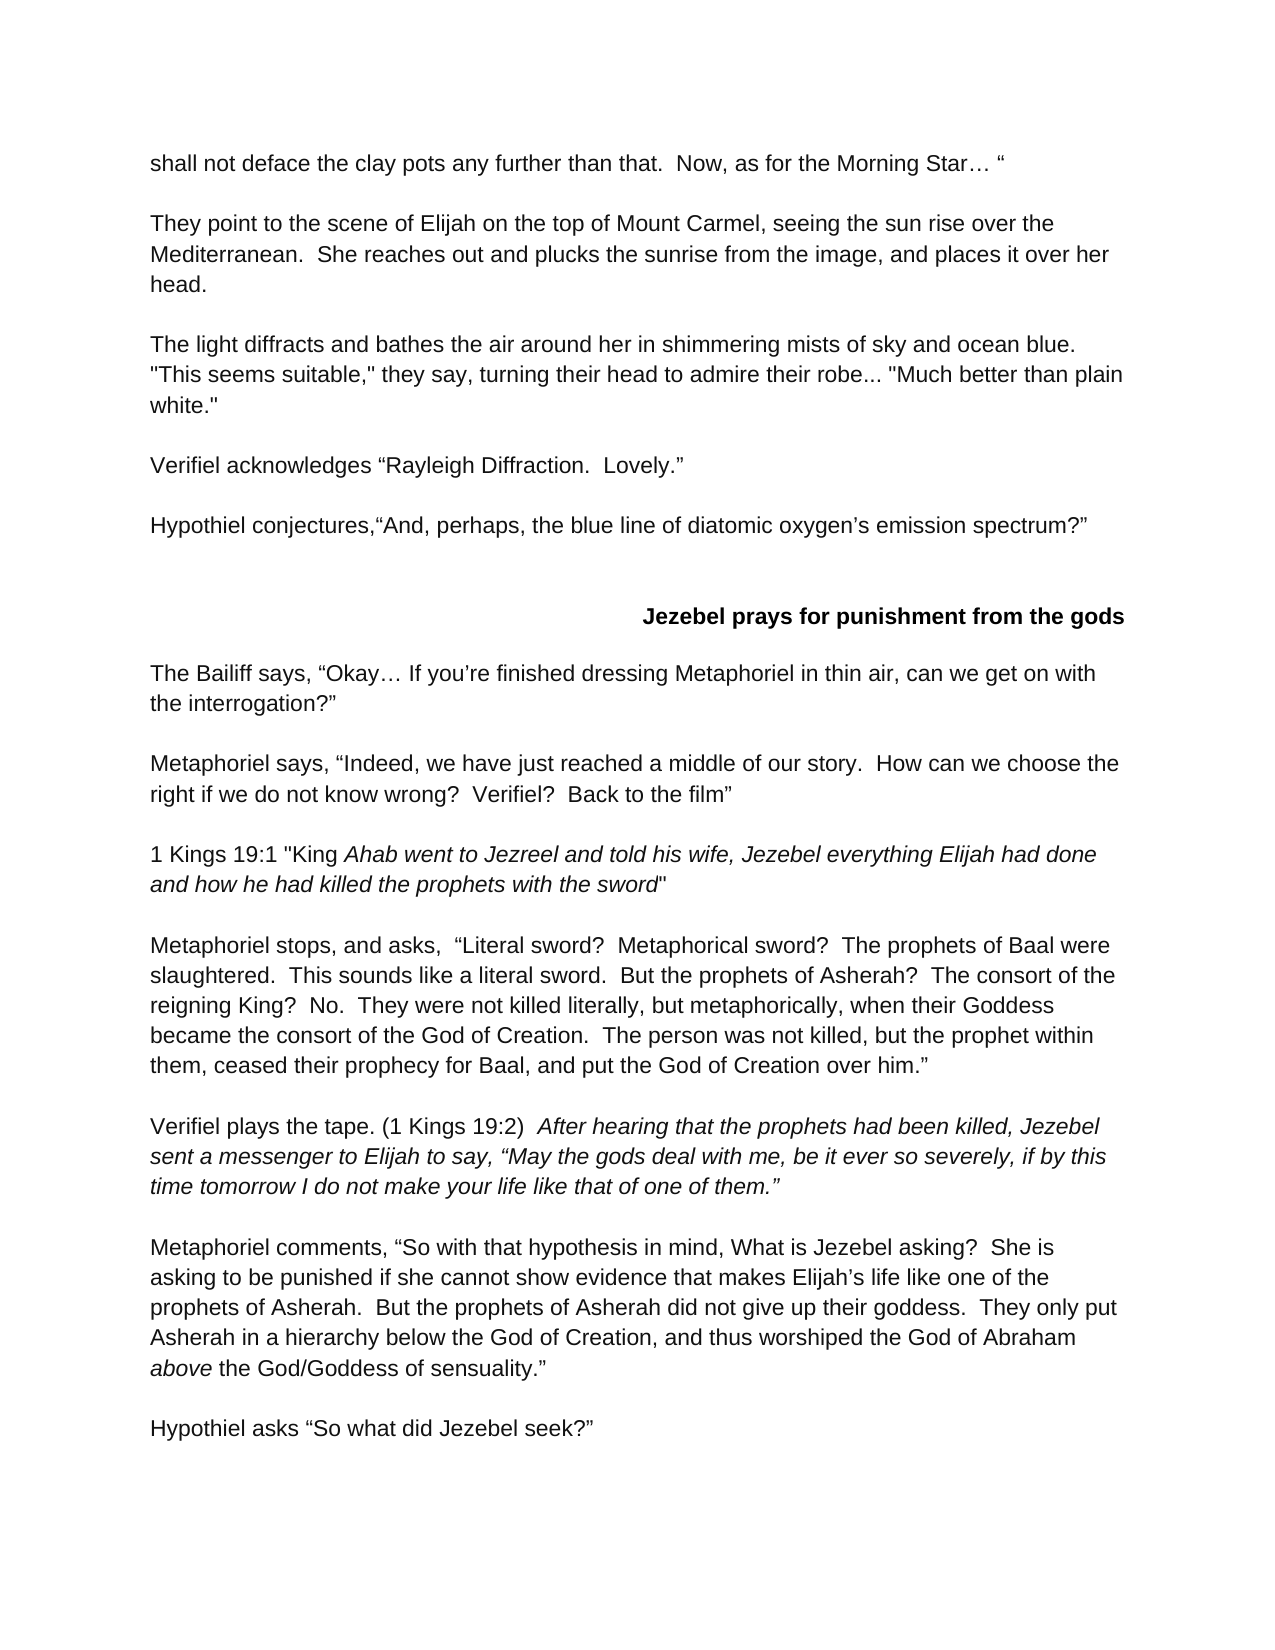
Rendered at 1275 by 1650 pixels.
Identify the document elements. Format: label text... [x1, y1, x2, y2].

text 1 Kings 19:1 "King Ahab went to Jezreel and told his wife, Jezebel everything Elijah had done and how he had killed the prophets with the sword" [150, 841, 1125, 897]
text shall not deface the clay pots any further than that. Now, as for the Morning Star… “ [150, 150, 1125, 176]
subtitle Jezebel prays for punishment from the gods [150, 603, 1125, 629]
text Metaphoriel comments, “So with that hypothesis in mind, What is Jezebel asking? She is asking to be punished if she cannot show evidence that makes Elijah’s life like one of the prophets of Asherah. But the prophets of Asherah did not give up their goddess. They only put Asherah in a hierarchy below the God of Creation, and thus worshiped the God of Abraham above the God/Goddess of sensuality.” [150, 1234, 1125, 1381]
text Hypothiel conjectures,“And, perhaps, the blue line of diatomic oxygen’s emission spectrum?” [150, 512, 1125, 539]
text Hypothiel asks “So what did Jezebel seek?” [150, 1415, 1125, 1441]
text Metaphoriel says, “Indeed, we have just reached a middle of our story. How can we choose the right if we do not know wrong? Verifiel? Back to the film” [150, 750, 1125, 807]
text They point to the scene of Elijah on the top of Mount Carmel, seeing the sun rise over the Mediterranean. She reaches out and plucks the sunrise from the image, and places it over her head. [150, 210, 1125, 297]
text Verifiel plays the tape. (1 Kings 19:2) After hearing that the prophets had been killed, Jezebel sent a messenger to Elijah to say, “May the gods deal with me, be it ever so severely, if by this time tomorrow I do not make your life like that of one of them.” [150, 1113, 1125, 1199]
text The Bailiff says, “Okay… If you’re finished dressing Metaphoriel in thin air, can we get on with the interrogation?” [150, 660, 1125, 716]
text Metaphoriel stops, and asks, “Literal sword? Metaphorical sword? The prophets of Baal were slaughtered. This sounds like a literal sword. But the prophets of Asherah? The consort of the reigning King? No. They were not killed literally, but metaphorically, when their Goddess became the consort of the God of Creation. The person was not killed, but the prophet within them, ceased their prophecy for Baal, and put the God of Creation over him.” [150, 932, 1125, 1079]
text The light diffracts and bathes the air around her in shimmering mists of sky and ocean blue. "This seems suitable," they say, turning their head to admire their robe... "Much better than plain white." [150, 331, 1125, 418]
text Verifiel acknowledges “Rayleigh Diffraction. Lovely.” [150, 452, 1125, 478]
